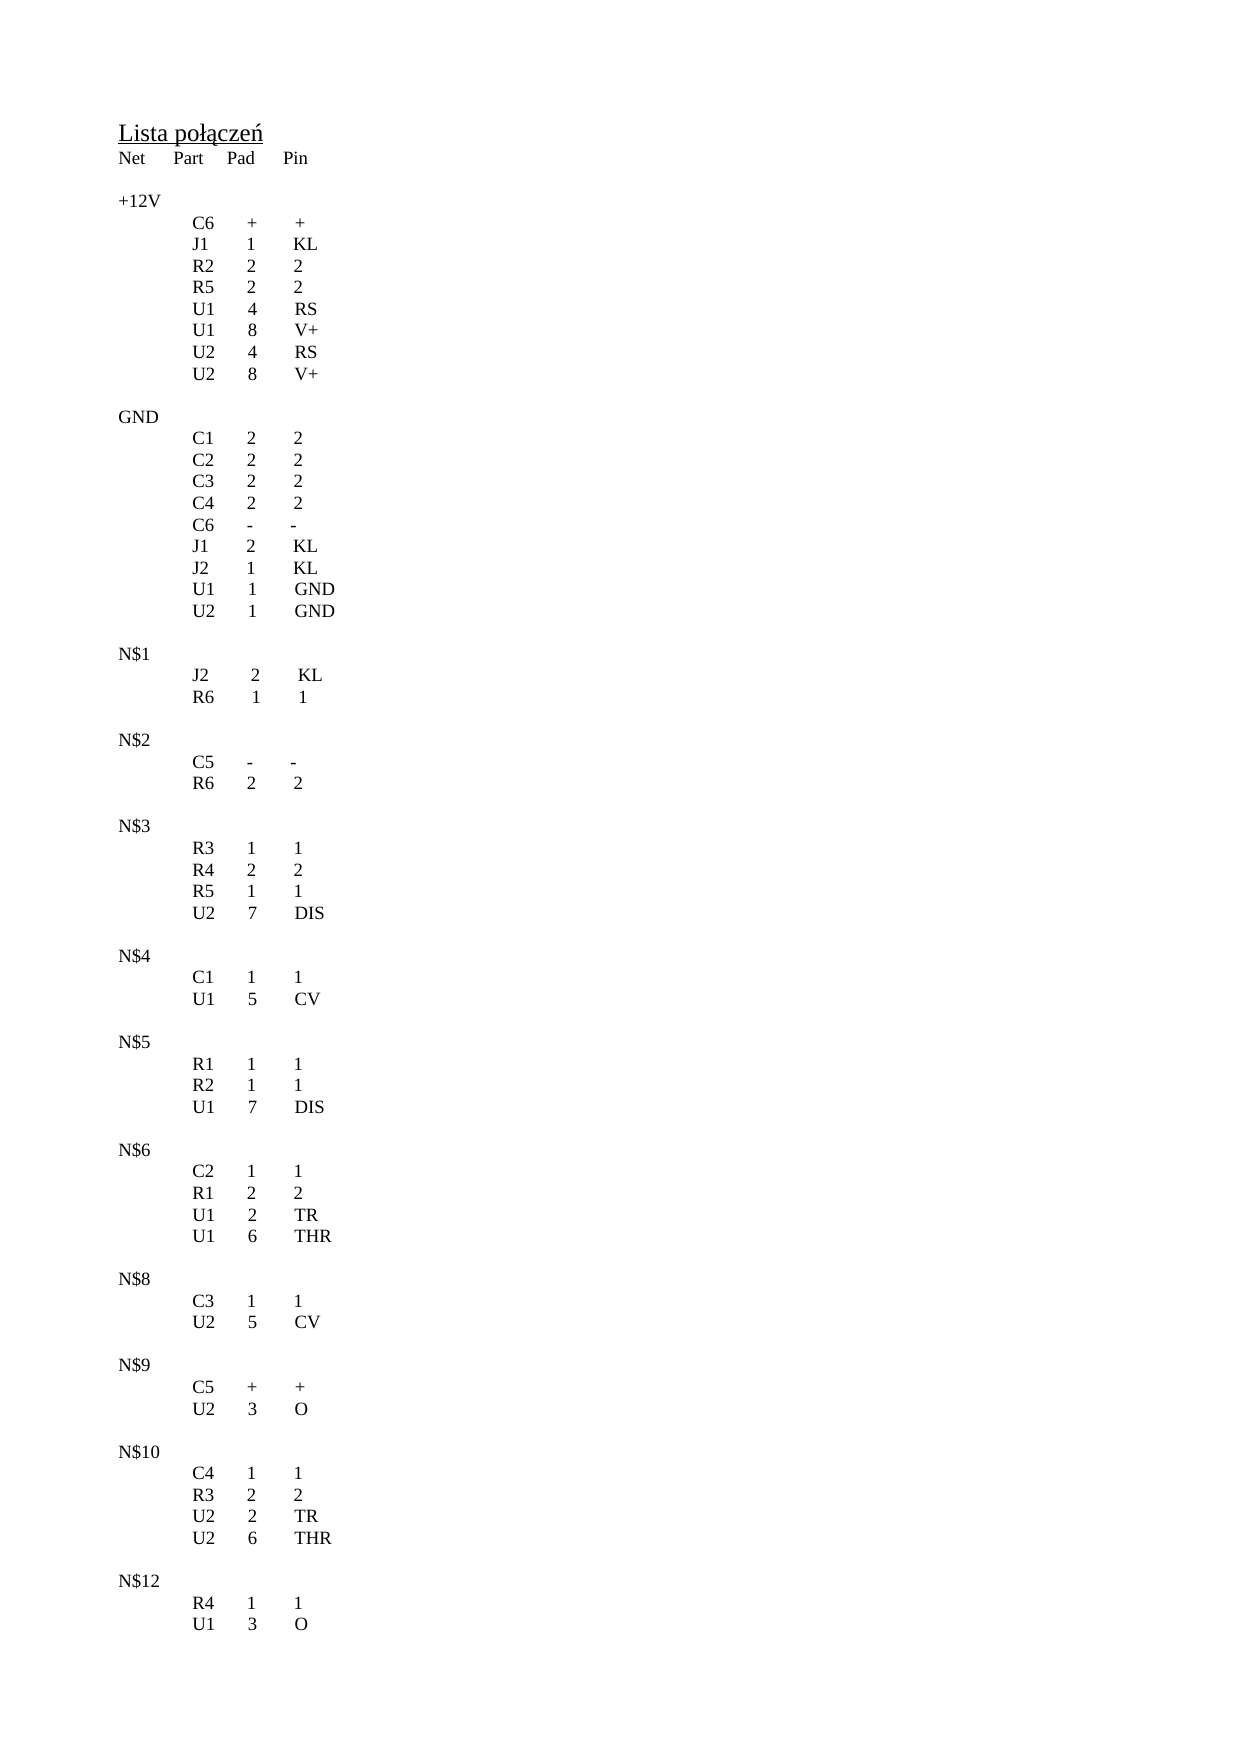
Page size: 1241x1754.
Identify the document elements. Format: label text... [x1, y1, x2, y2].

text J1 2 KL [118, 535, 1122, 557]
text U1 6 THR [118, 1225, 1122, 1247]
text U2 6 THR [118, 1527, 1122, 1548]
text R6 2 2 [118, 772, 1122, 794]
text C6 - - [118, 513, 1122, 535]
text R1 1 1 [118, 1052, 1122, 1074]
text U2 3 O [118, 1397, 1122, 1419]
text R3 1 1 [118, 837, 1122, 858]
text U2 8 V+ [118, 362, 1122, 384]
text N$5 [118, 1031, 1122, 1052]
text Lista połączeń [118, 118, 1122, 147]
text R4 1 1 [118, 1592, 1122, 1613]
text J1 1 KL [118, 233, 1122, 255]
text C6 + + [118, 212, 1122, 233]
text U1 1 GND [118, 578, 1122, 600]
text GND [118, 406, 1122, 427]
text N$4 [118, 945, 1122, 966]
text C3 2 2 [118, 470, 1122, 492]
text N$1 [118, 643, 1122, 664]
text J2 1 KL [118, 557, 1122, 578]
text C1 2 2 [118, 427, 1122, 449]
text U2 1 GND [118, 600, 1122, 621]
text U1 7 DIS [118, 1096, 1122, 1117]
text U1 2 TR [118, 1203, 1122, 1225]
text R3 2 2 [118, 1484, 1122, 1505]
text C1 1 1 [118, 966, 1122, 988]
text N$9 [118, 1354, 1122, 1376]
text N$3 [118, 815, 1122, 837]
text C4 1 1 [118, 1462, 1122, 1484]
text C5 + + [118, 1376, 1122, 1397]
text N$10 [118, 1441, 1122, 1462]
text U1 5 CV [118, 988, 1122, 1009]
text N$6 [118, 1139, 1122, 1160]
text R2 2 2 [118, 255, 1122, 276]
text R2 1 1 [118, 1074, 1122, 1096]
text C2 2 2 [118, 449, 1122, 470]
text C4 2 2 [118, 492, 1122, 513]
text U1 3 O [118, 1613, 1122, 1635]
text N$2 [118, 729, 1122, 751]
text Net Part Pad Pin [118, 147, 1122, 168]
text R5 2 2 [118, 276, 1122, 298]
text R6 1 1 [118, 686, 1122, 707]
text R1 2 2 [118, 1182, 1122, 1203]
text C2 1 1 [118, 1160, 1122, 1182]
text R4 2 2 [118, 858, 1122, 880]
text C3 1 1 [118, 1290, 1122, 1311]
text U1 4 RS [118, 298, 1122, 319]
text N$8 [118, 1268, 1122, 1290]
text U1 8 V+ [118, 319, 1122, 341]
text U2 4 RS [118, 341, 1122, 362]
text U2 2 TR [118, 1505, 1122, 1527]
text U2 7 DIS [118, 902, 1122, 923]
text +12V [118, 190, 1122, 212]
text C5 - - [118, 751, 1122, 772]
text U2 5 CV [118, 1311, 1122, 1333]
text R5 1 1 [118, 880, 1122, 902]
text N$12 [118, 1570, 1122, 1592]
text J2 2 KL [118, 664, 1122, 686]
